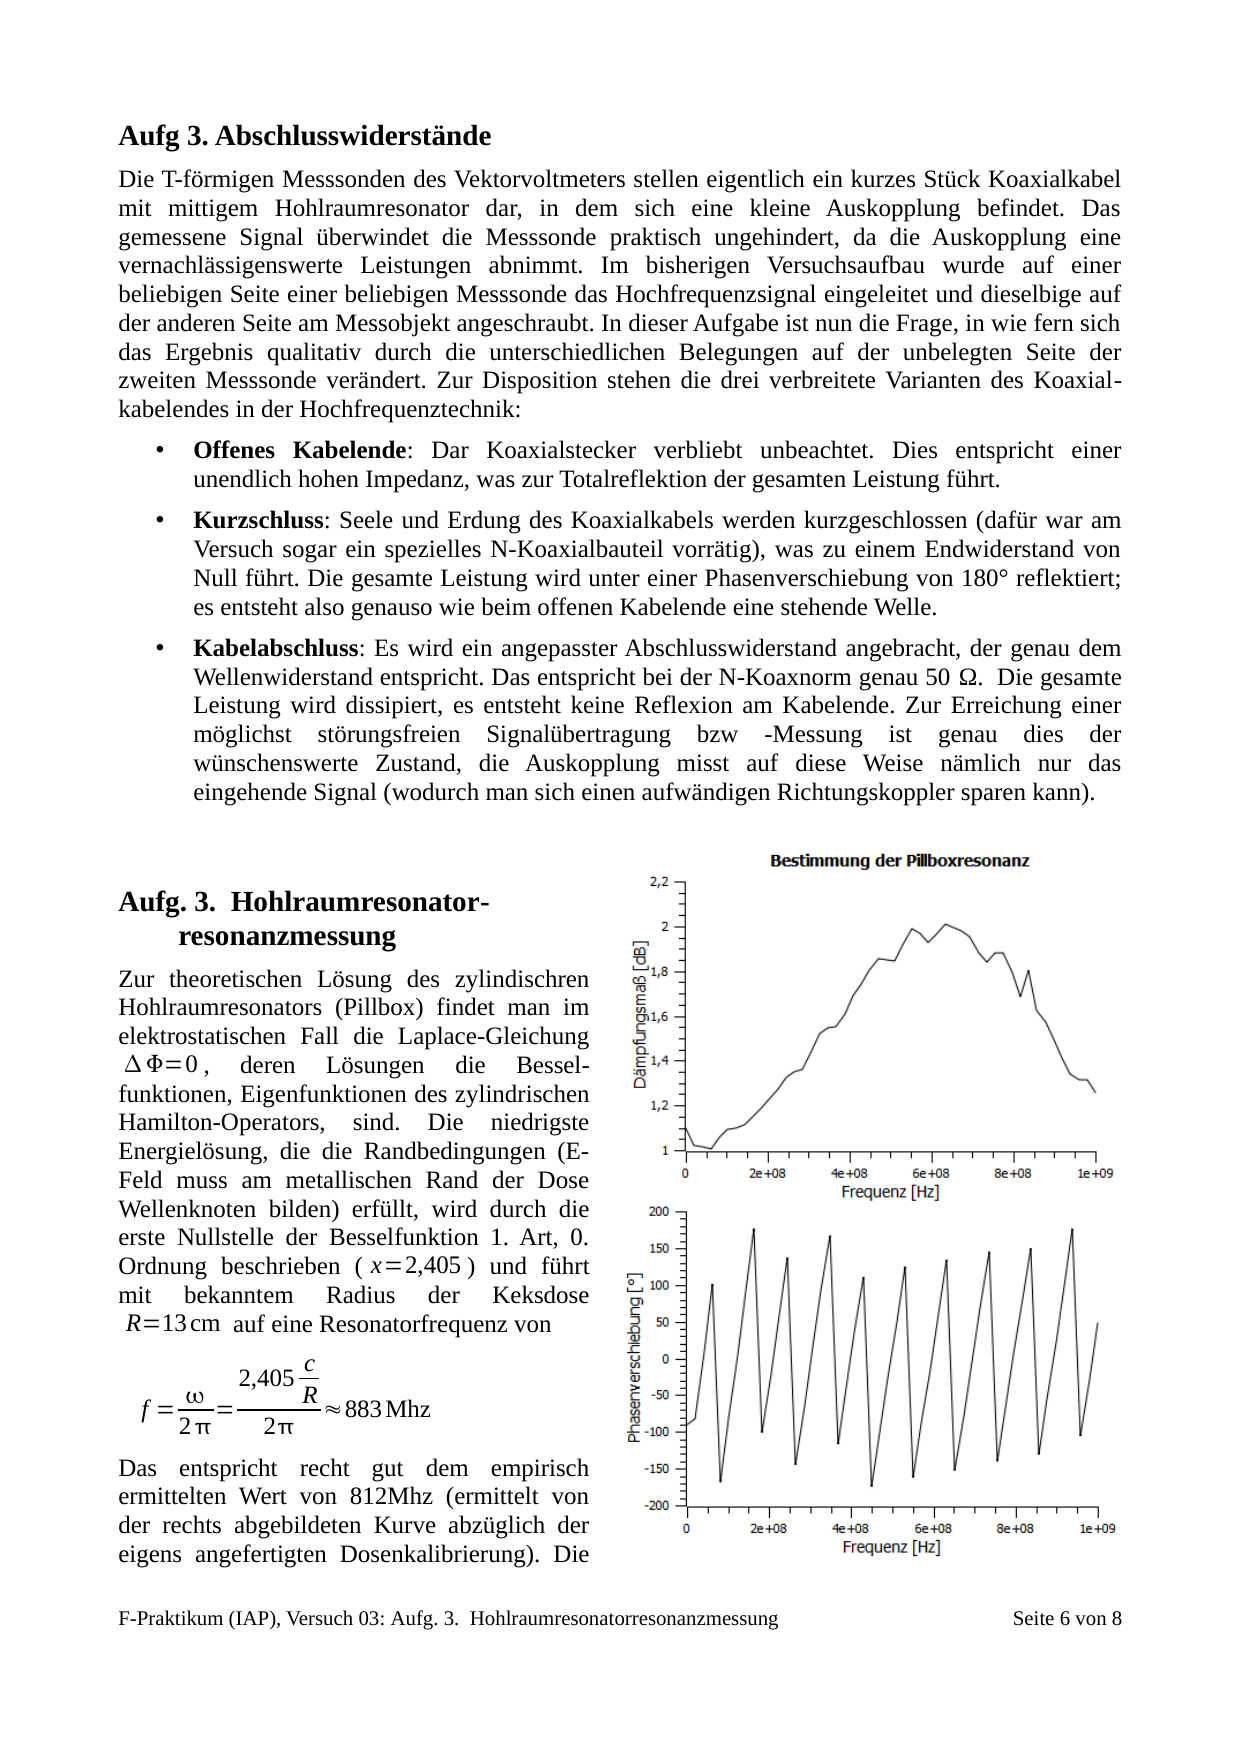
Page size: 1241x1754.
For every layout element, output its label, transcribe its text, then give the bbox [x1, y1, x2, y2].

subtitle Aufg. 3. Hohlraum­resonator­resonanzmessung [118, 884, 619, 951]
subtitle Aufg 3. Abschlusswiderstände [118, 118, 1122, 152]
list Kabelabschluss: Es wird ein angepasster Abschlusswiderstand angebracht, der genau dem Wellenwiderstand entspricht. Das entspricht bei der N-Koaxnorm genau 50 Ω. Die gesamte Leistung wird dissipiert, es entsteht keine Reflexion am Kabelende. Zur Erreichung einer möglichst störungsfreien Signalübertragung bzw -Messung ist genau dies der wünschenswerte Zustand, die Auskopplung misst auf diese Weise nämlich nur das eingehende Signal (wodurch man sich einen aufwändigen Richtungskoppler sparen kann). [156, 633, 1122, 805]
text Zur theoretischen Lösung des zylindischren Hohlraumresonators (Pillbox) findet man im elektrostatischen Fall die Laplace-Gleichung , deren Lösungen die Bessel­funktionen, Eigenfunktionen des zylindrischen Hamilton-Operators, sind. Die niedrigste Energielösung, die die Randbedingungen (E-Feld muss am metallischen Rand der Dose Wellenknoten bilden) erfüllt, wird durch die erste Nullstelle der Besselfunktion 1. Art, 0. Ordnung beschrieben () und führt mit bekanntem Radius der Keksdose auf eine Resonatorfrequenz von [118, 964, 619, 1337]
text Das entspricht recht gut dem empirisch ermittelten Wert von 812Mhz (ermittelt von der rechts abgebildeten Kurve abzüglich der eigens angefertigten Dosenkalibrierung). Die [118, 1453, 619, 1568]
list Offenes Kabelende: Dar Koaxialstecker verbliebt unbeachtet. Dies entspricht einer unendlich hohen Impedanz, was zur Totalreflektion der gesamten Leistung führt. [156, 435, 1122, 493]
text Die T-förmigen Messsonden des Vektorvoltmeters stellen eigentlich ein kurzes Stück Koaxialkabel mit mittigem Hohlraumresonator dar, in dem sich eine kleine Auskopplung befindet. Das gemessene Signal überwindet die Messsonde praktisch ungehindert, da die Auskopplung eine vernachlässigenswerte Leistungen abnimmt. Im bisherigen Versuchsaufbau wurde auf einer beliebigen Seite einer beliebigen Messsonde das Hochfrequenzsignal eingeleitet und dieselbige auf der anderen Seite am Messobjekt angeschraubt. In dieser Aufgabe ist nun die Frage, in wie fern sich das Ergebnis qualitativ durch die unterschiedlichen Belegungen auf der unbelegten Seite der zweiten Messsonde verändert. Zur Disposition stehen die drei verbreitete Varianten des Koaxial­kabelendes in der Hochfrequenztechnik: [118, 164, 1122, 423]
picture [619, 840, 1122, 1570]
list Kurzschluss: Seele und Erdung des Koaxialkabels werden kurzgeschlossen (dafür war am Versuch sogar ein spezielles N-Koaxialbauteil vorrätig), was zu einem Endwiderstand von Null führt. Die gesamte Leistung wird unter einer Phasenverschiebung von 180° reflektiert; es entsteht also genauso wie beim offenen Kabelende eine stehende Welle. [156, 505, 1122, 620]
